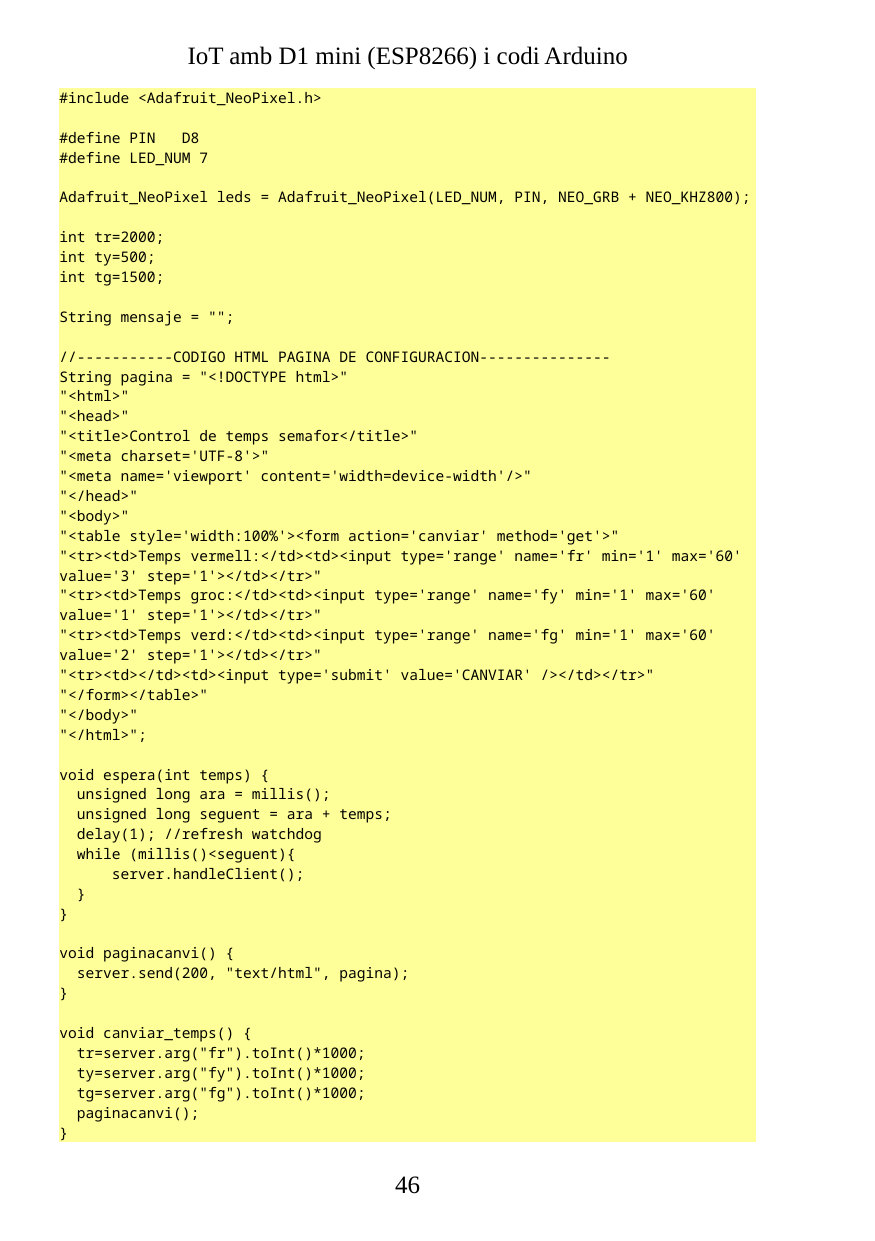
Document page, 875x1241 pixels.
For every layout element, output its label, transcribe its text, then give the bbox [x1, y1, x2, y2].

text unsigned long ara = millis(); [59, 784, 756, 804]
text } [59, 1122, 756, 1142]
text "<tr><td>Temps vermell:</td><td><input type='range' name='fr' min='1' max='60' value='3' step='1'></td></tr>" [59, 545, 756, 585]
text "<tr><td></td><td><input type='submit' value='CANVIAR' /></td></tr>" [59, 665, 756, 685]
text server.handleClient(); [59, 864, 756, 884]
text "<tr><td>Temps groc:</td><td><input type='range' name='fy' min='1' max='60' value='1' step='1'></td></tr>" [59, 585, 756, 625]
text } [59, 884, 756, 903]
text void paginacanvi() { [59, 943, 756, 963]
text Adafruit_NeoPixel leds = Adafruit_NeoPixel(LED_NUM, PIN, NEO_GRB + NEO_KHZ800); [59, 187, 756, 207]
text //-----------CODIGO HTML PAGINA DE CONFIGURACION--------------- [59, 346, 756, 366]
text ty=server.arg("fy").toInt()*1000; [59, 1063, 756, 1083]
text int ty=500; [59, 247, 756, 267]
text while (millis()<seguent){ [59, 844, 756, 864]
text void espera(int temps) { [59, 764, 756, 784]
text "<html>" [59, 386, 756, 406]
text "</head>" [59, 486, 756, 506]
text delay(1); //refresh watchdog [59, 824, 756, 844]
text server.send(200, "text/html", pagina); [59, 963, 756, 983]
text paginacanvi(); [59, 1102, 756, 1122]
text "</form></table>" [59, 685, 756, 704]
text int tg=1500; [59, 267, 756, 287]
text #include <Adafruit_NeoPixel.h> [59, 88, 756, 108]
text "<table style='width:100%'><form action='canviar' method='get'>" [59, 526, 756, 545]
text String mensaje = ""; [59, 307, 756, 327]
text "</html>"; [59, 724, 756, 744]
text int tr=2000; [59, 227, 756, 247]
text #define LED_NUM 7 [59, 147, 756, 167]
text "<head>" [59, 406, 756, 426]
text "<meta charset='UTF-8'>" [59, 446, 756, 466]
text "<body>" [59, 506, 756, 526]
text "<meta name='viewport' content='width=device-width'/>" [59, 466, 756, 486]
text "<title>Control de temps semafor</title>" [59, 426, 756, 446]
text } [59, 983, 756, 1003]
text String pagina = "<!DOCTYPE html>" [59, 366, 756, 386]
text "</body>" [59, 704, 756, 724]
text unsigned long seguent = ara + temps; [59, 804, 756, 824]
text "<tr><td>Temps verd:</td><td><input type='range' name='fg' min='1' max='60' value='2' step='1'></td></tr>" [59, 625, 756, 665]
text tg=server.arg("fg").toInt()*1000; [59, 1083, 756, 1102]
text tr=server.arg("fr").toInt()*1000; [59, 1043, 756, 1063]
text void canviar_temps() { [59, 1023, 756, 1043]
text } [59, 903, 756, 923]
